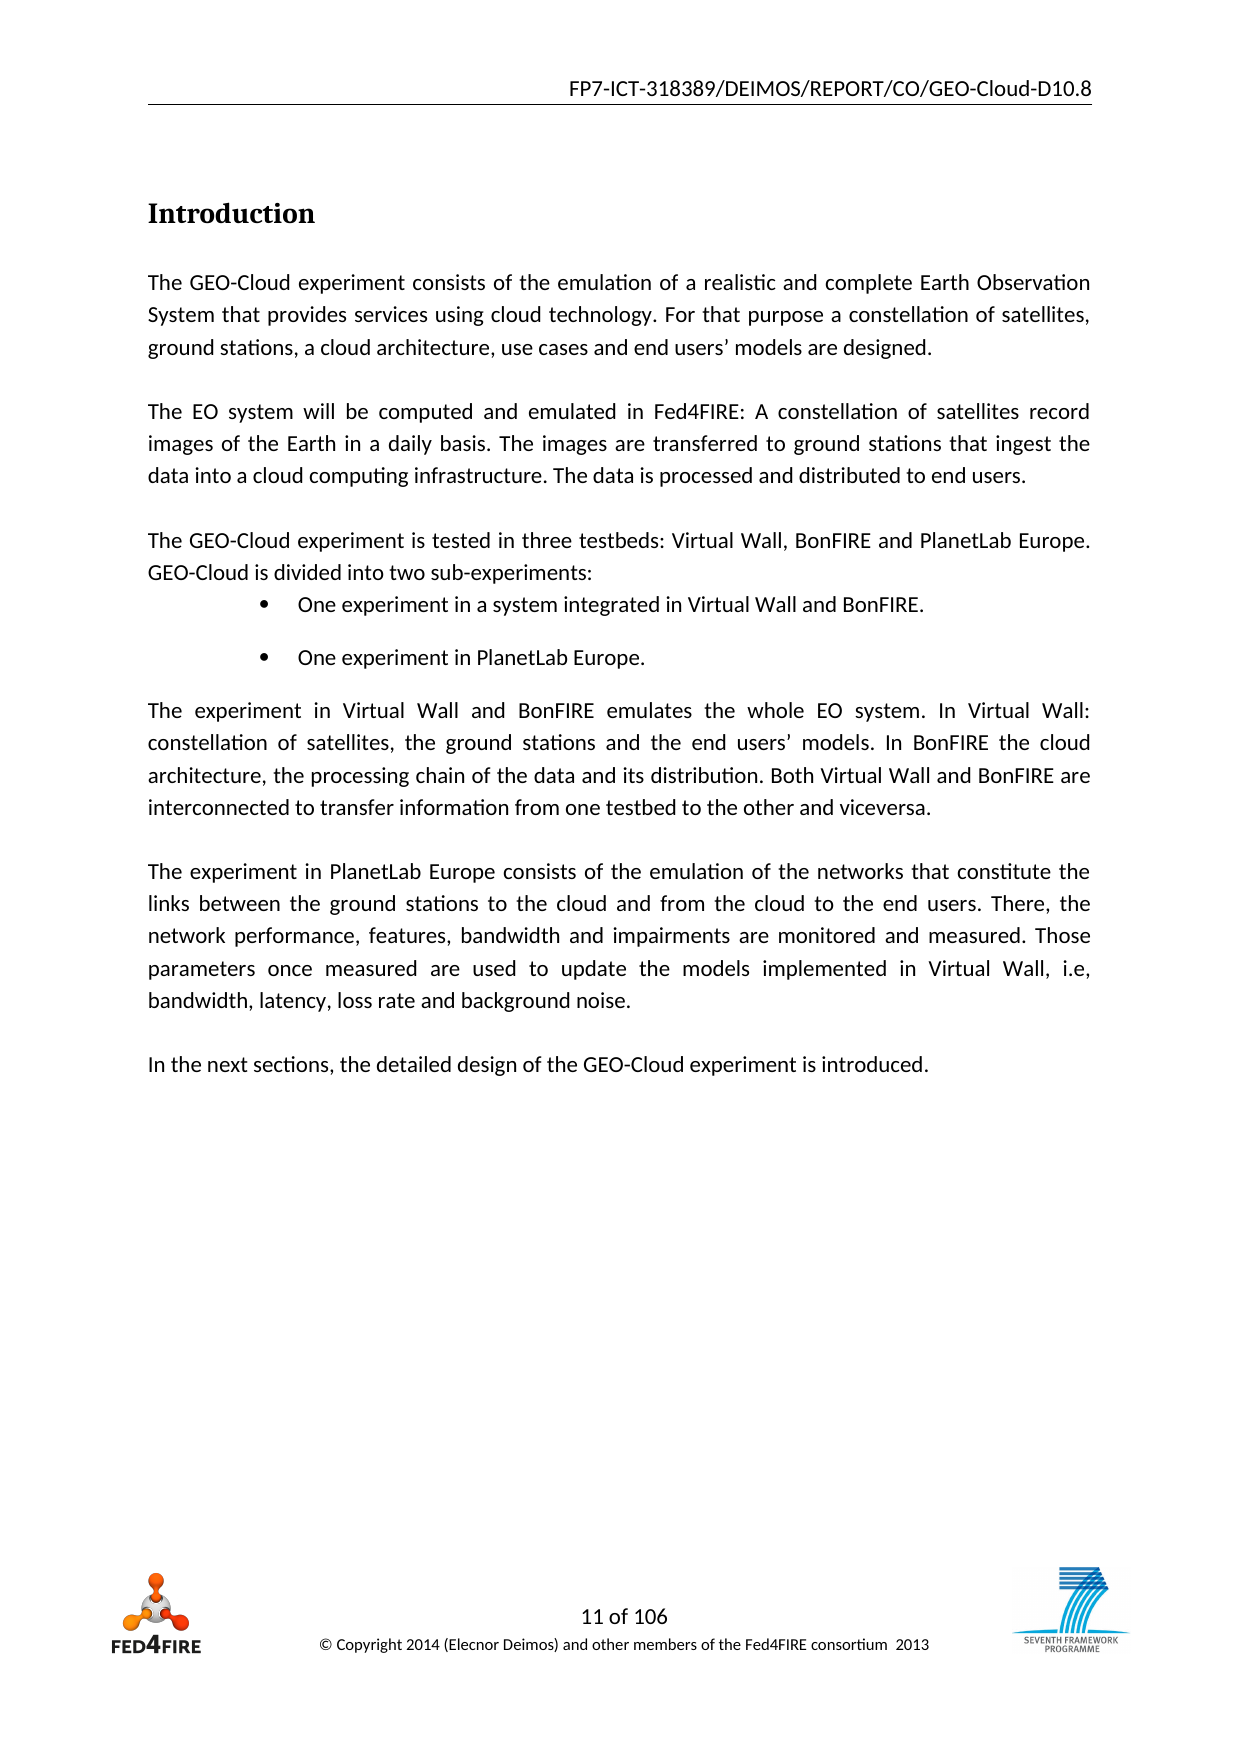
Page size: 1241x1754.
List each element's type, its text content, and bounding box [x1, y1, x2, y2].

text In the next sections, the detailed design of the GEO-Cloud experiment is introduced. [148, 1050, 1092, 1078]
text The experiment in PlanetLab Europe consists of the emulation of the networks that constitute the links between the ground stations to the cloud and from the cloud to the end users. There, the network performance, features, bandwidth and impairments are monitored and measured. Those parameters once measured are used to update the models implemented in Virtual Wall, i.e, bandwidth, latency, loss rate and background noise. [148, 857, 1092, 1014]
text The GEO-Cloud experiment consists of the emulation of a realistic and complete Earth Observation System that provides services using cloud technology. For that purpose a constellation of satellites, ground stations, a cloud architecture, use cases and end users’ models are designed. [148, 268, 1092, 361]
text The GEO-Cloud experiment is tested in three testbeds: Virtual Wall, BonFIRE and PlanetLab Europe. GEO-Cloud is divided into two sub-experiments: [148, 526, 1092, 586]
text The EO system will be computed and emulated in Fed4FIRE: A constellation of satellites record images of the Earth in a daily basis. The images are transferred to ground stations that ingest the data into a cloud computing infrastructure. The data is processed and distributed to end users. [148, 397, 1092, 489]
list One experiment in a system integrated in Virtual Wall and BonFIRE. [260, 590, 1092, 618]
subtitle Introduction [148, 198, 1092, 231]
list One experiment in PlanetLab Europe. [260, 643, 1092, 671]
text The experiment in Virtual Wall and BonFIRE emulates the whole EO system. In Virtual Wall: constellation of satellites, the ground stations and the end users’ models. In BonFIRE the cloud architecture, the processing chain of the data and its distribution. Both Virtual Wall and BonFIRE are interconnected to transfer information from one testbed to the other and viceversa. [148, 696, 1092, 821]
